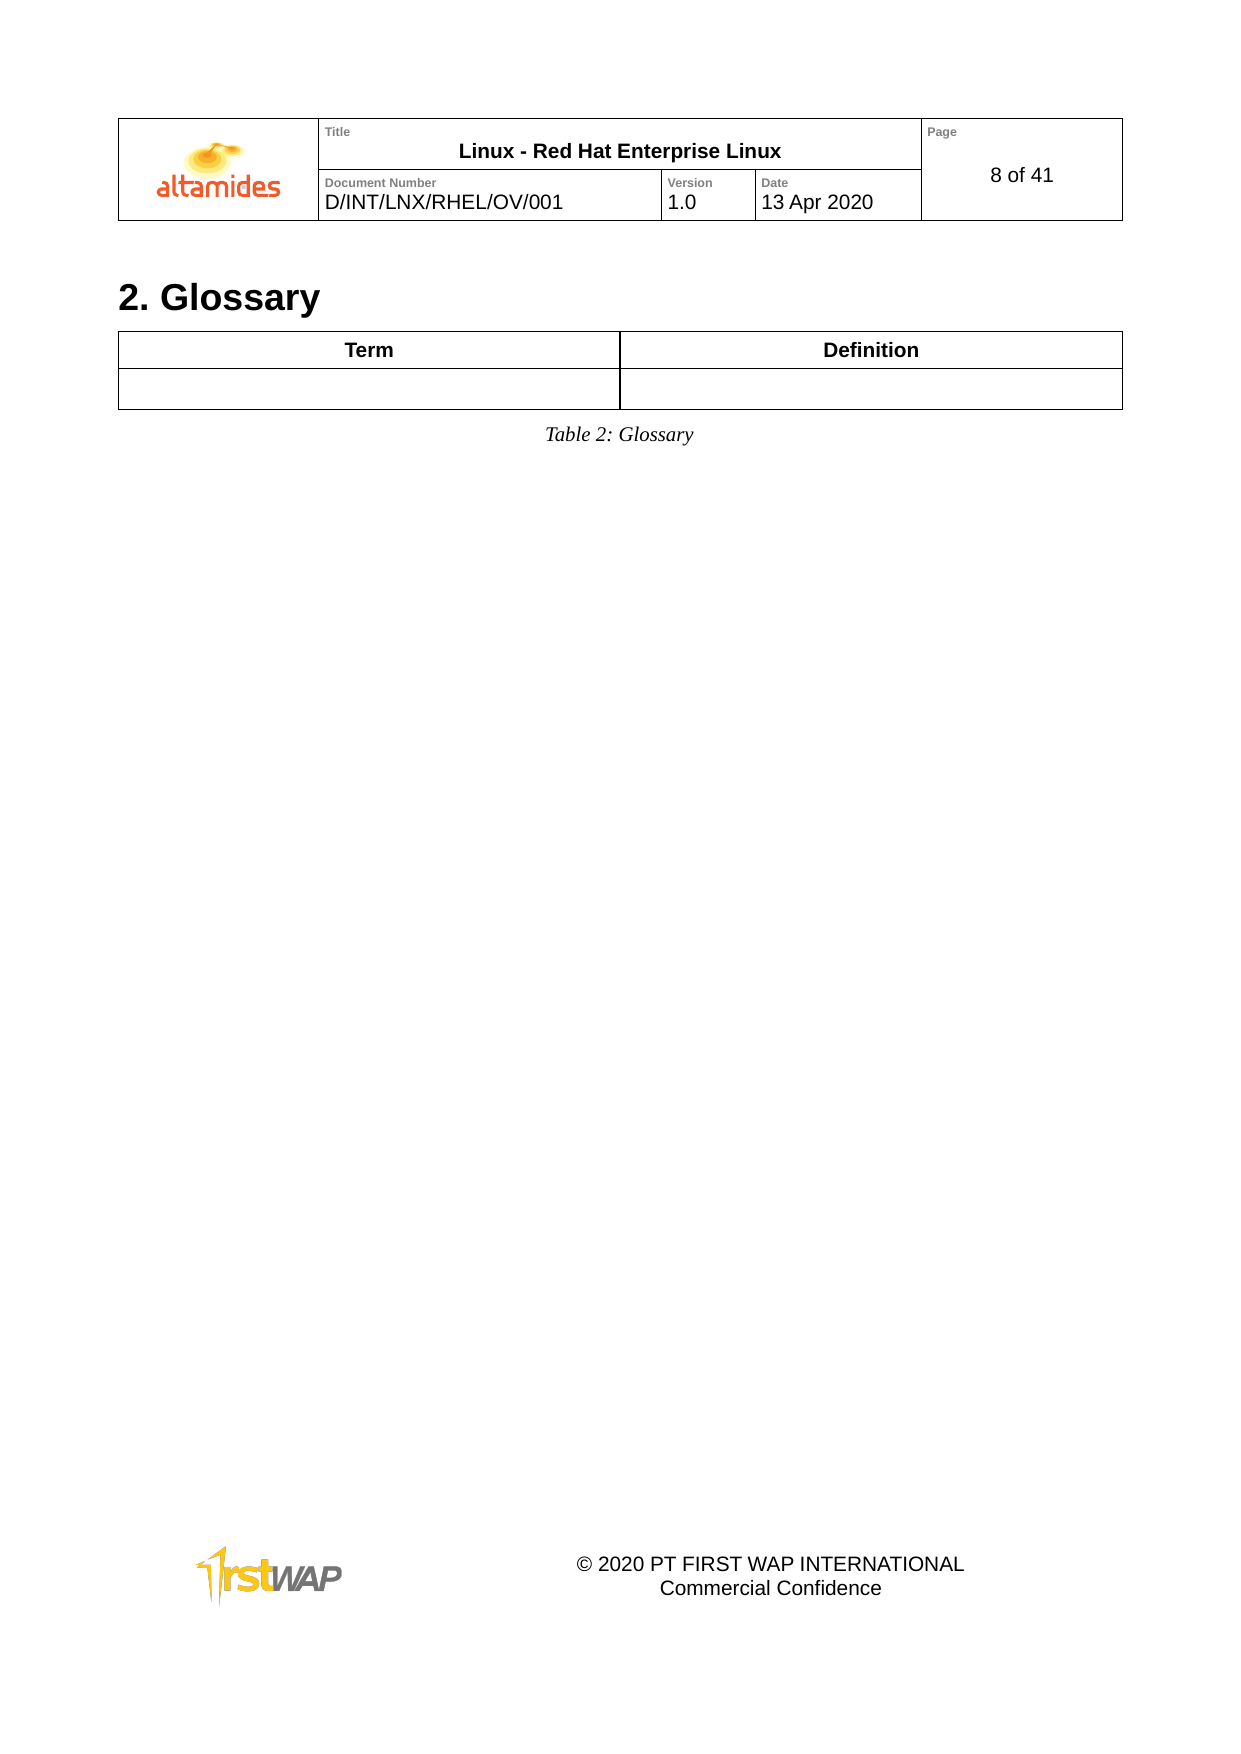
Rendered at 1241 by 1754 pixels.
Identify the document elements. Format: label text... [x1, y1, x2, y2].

text Table 2: Glossary [118, 422, 1122, 446]
table_header Term [119, 332, 619, 367]
subtitle Glossary [118, 275, 1122, 318]
table_header Definition [621, 332, 1122, 367]
table_cell [621, 369, 1122, 409]
table_cell [119, 369, 619, 409]
picture [195, 1546, 342, 1607]
